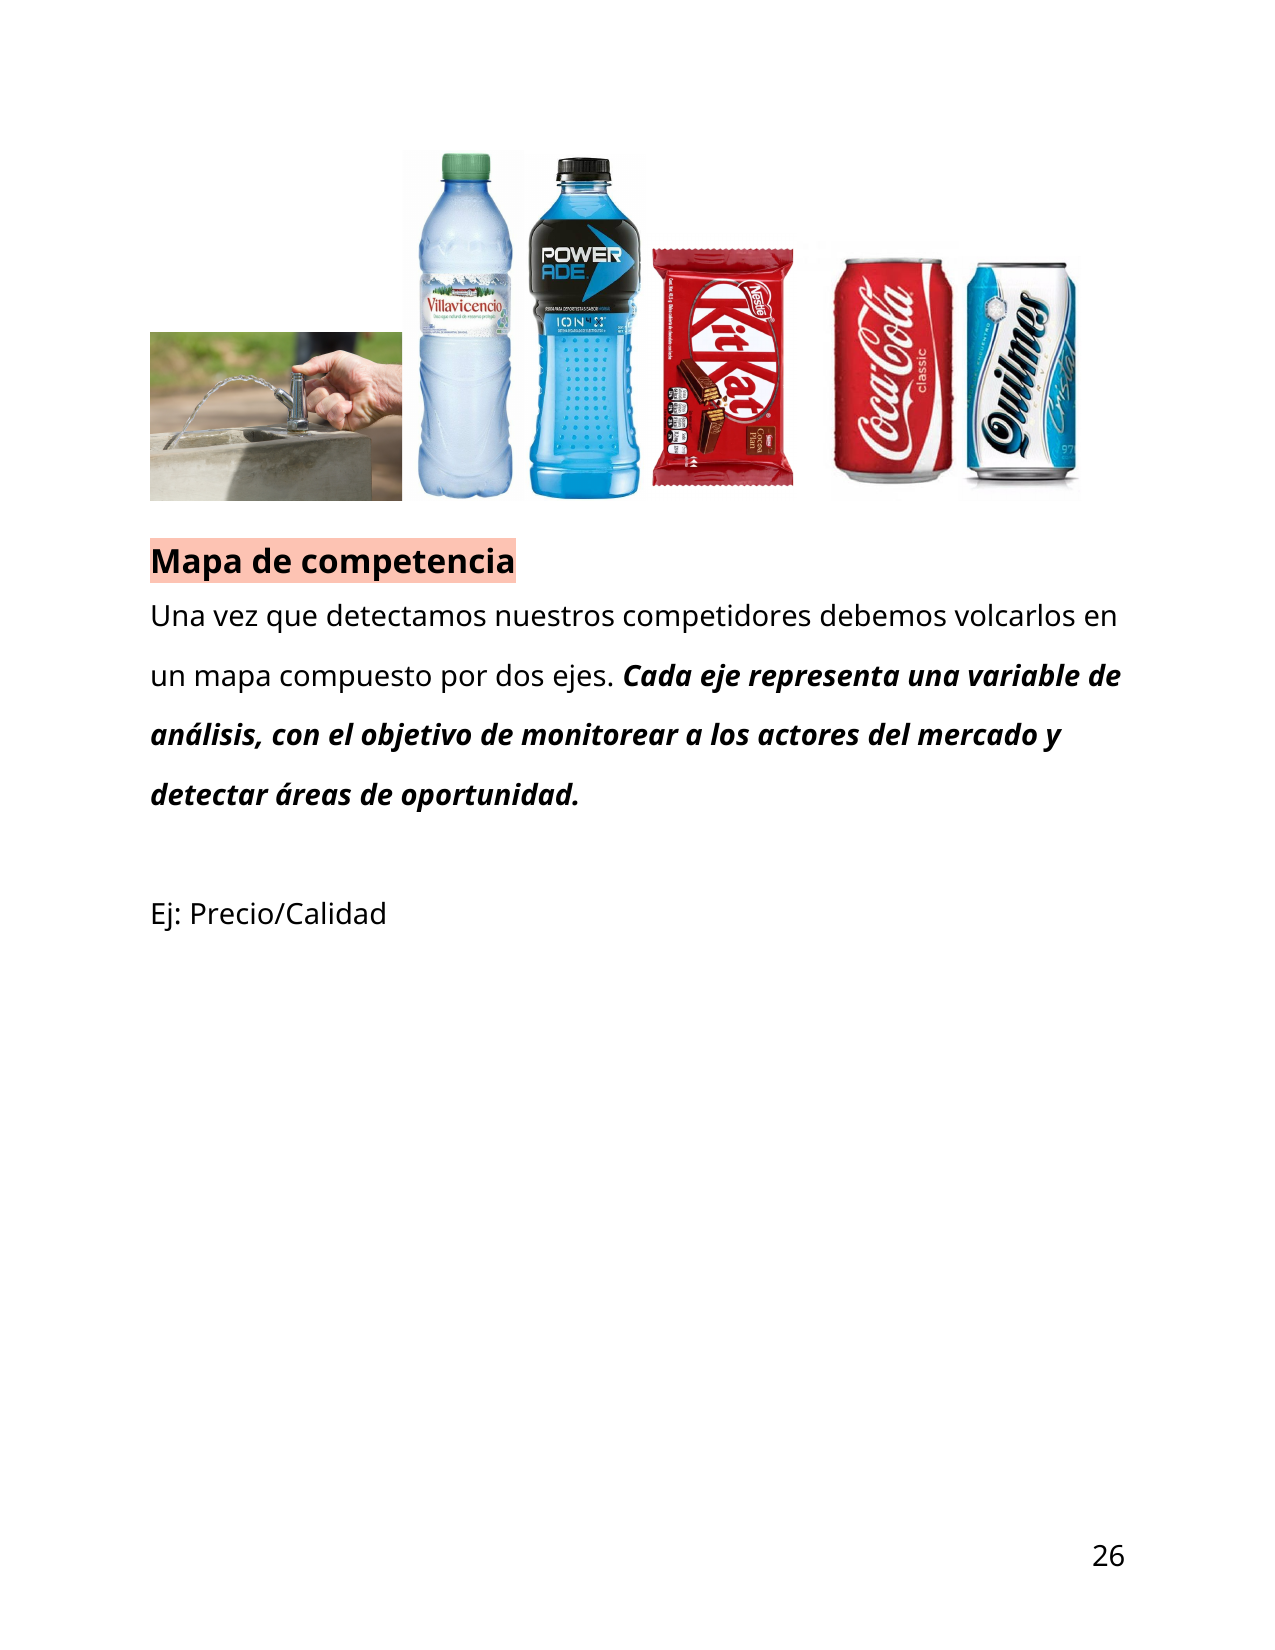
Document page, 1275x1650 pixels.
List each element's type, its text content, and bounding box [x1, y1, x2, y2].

subtitle Mapa de competencia [516, 538, 1125, 583]
picture [150, 150, 1082, 501]
text Una vez que detectamos nuestros competidores debemos volcarlos en un mapa compuesto por dos ejes. Cada eje representa una variable de análisis, con el objetivo de monitorear a los actores del mercado y detectar áreas de oportunidad. [150, 596, 1125, 814]
text Ej: Precio/Calidad [150, 893, 1125, 933]
